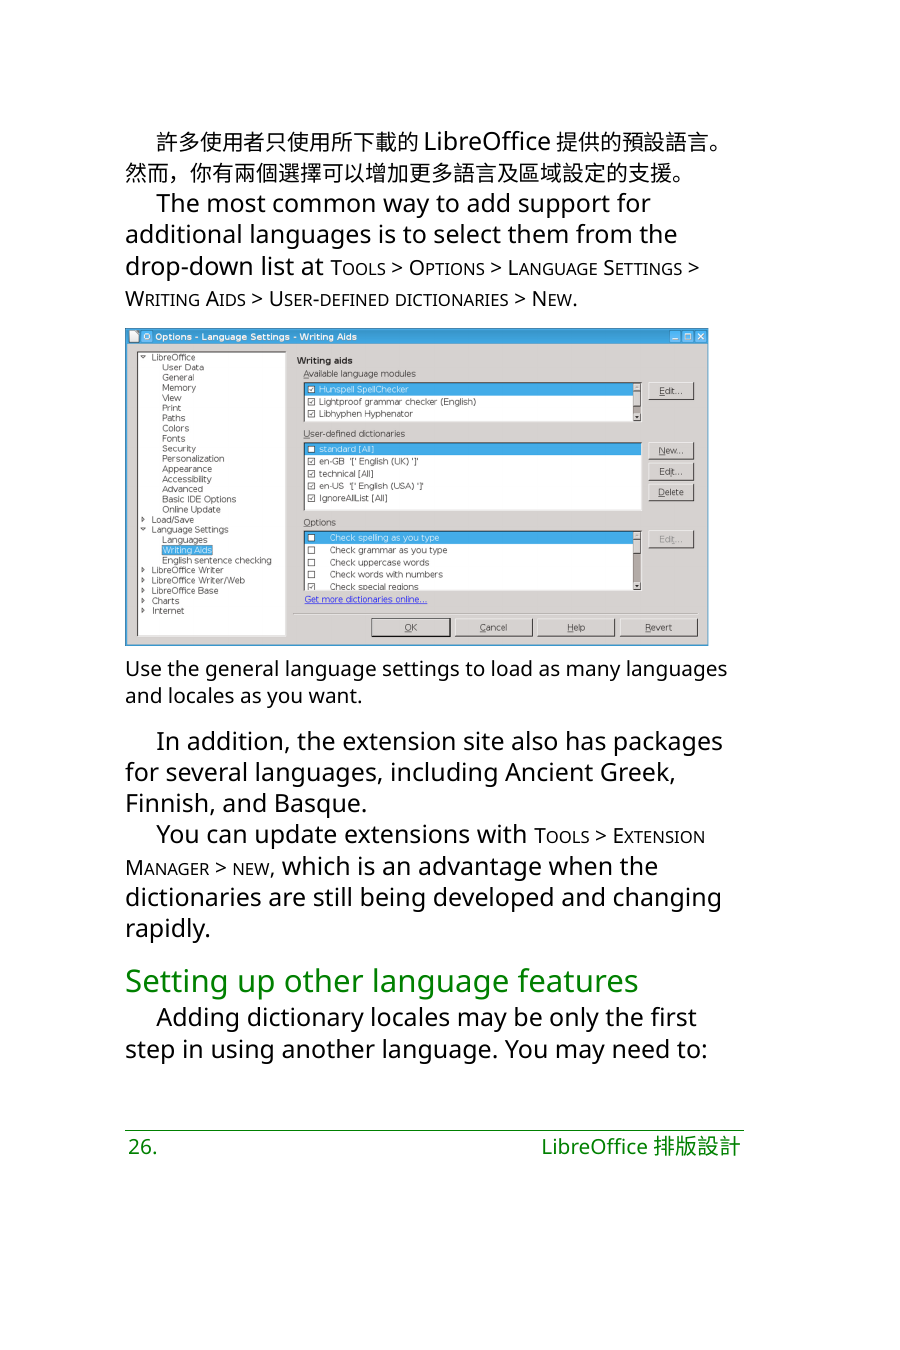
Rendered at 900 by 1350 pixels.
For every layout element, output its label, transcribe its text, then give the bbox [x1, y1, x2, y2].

text The most common way to add support for additional languages is to select them from the drop-down list at Tools > Options > Language Settings > Writing Aids > User-defined dictionaries > New. [125, 187, 744, 312]
text In addition, the extension site also has packages for several languages, including Ancient Greek, Finnish, and Basque. [125, 725, 744, 819]
text Adding dictionary locales may be only the first step in using another language. You may need to: [125, 1002, 744, 1064]
table_header [125, 328, 744, 647]
text You can update extensions with Tools > Extension Manager > new, which is an advantage when the dictionaries are still being developed and changing rapidly. [125, 819, 744, 944]
text 許多使用者只使用所下載的LibreOffice提供的預設語言。然而，你有兩個選擇可以增加更多語言及區域設定的支援。 [125, 125, 744, 187]
table_cell Use the general language settings to load as many languages and locales as you want. [125, 647, 744, 709]
picture [125, 328, 709, 646]
subtitle Setting up other language features [125, 959, 744, 1002]
